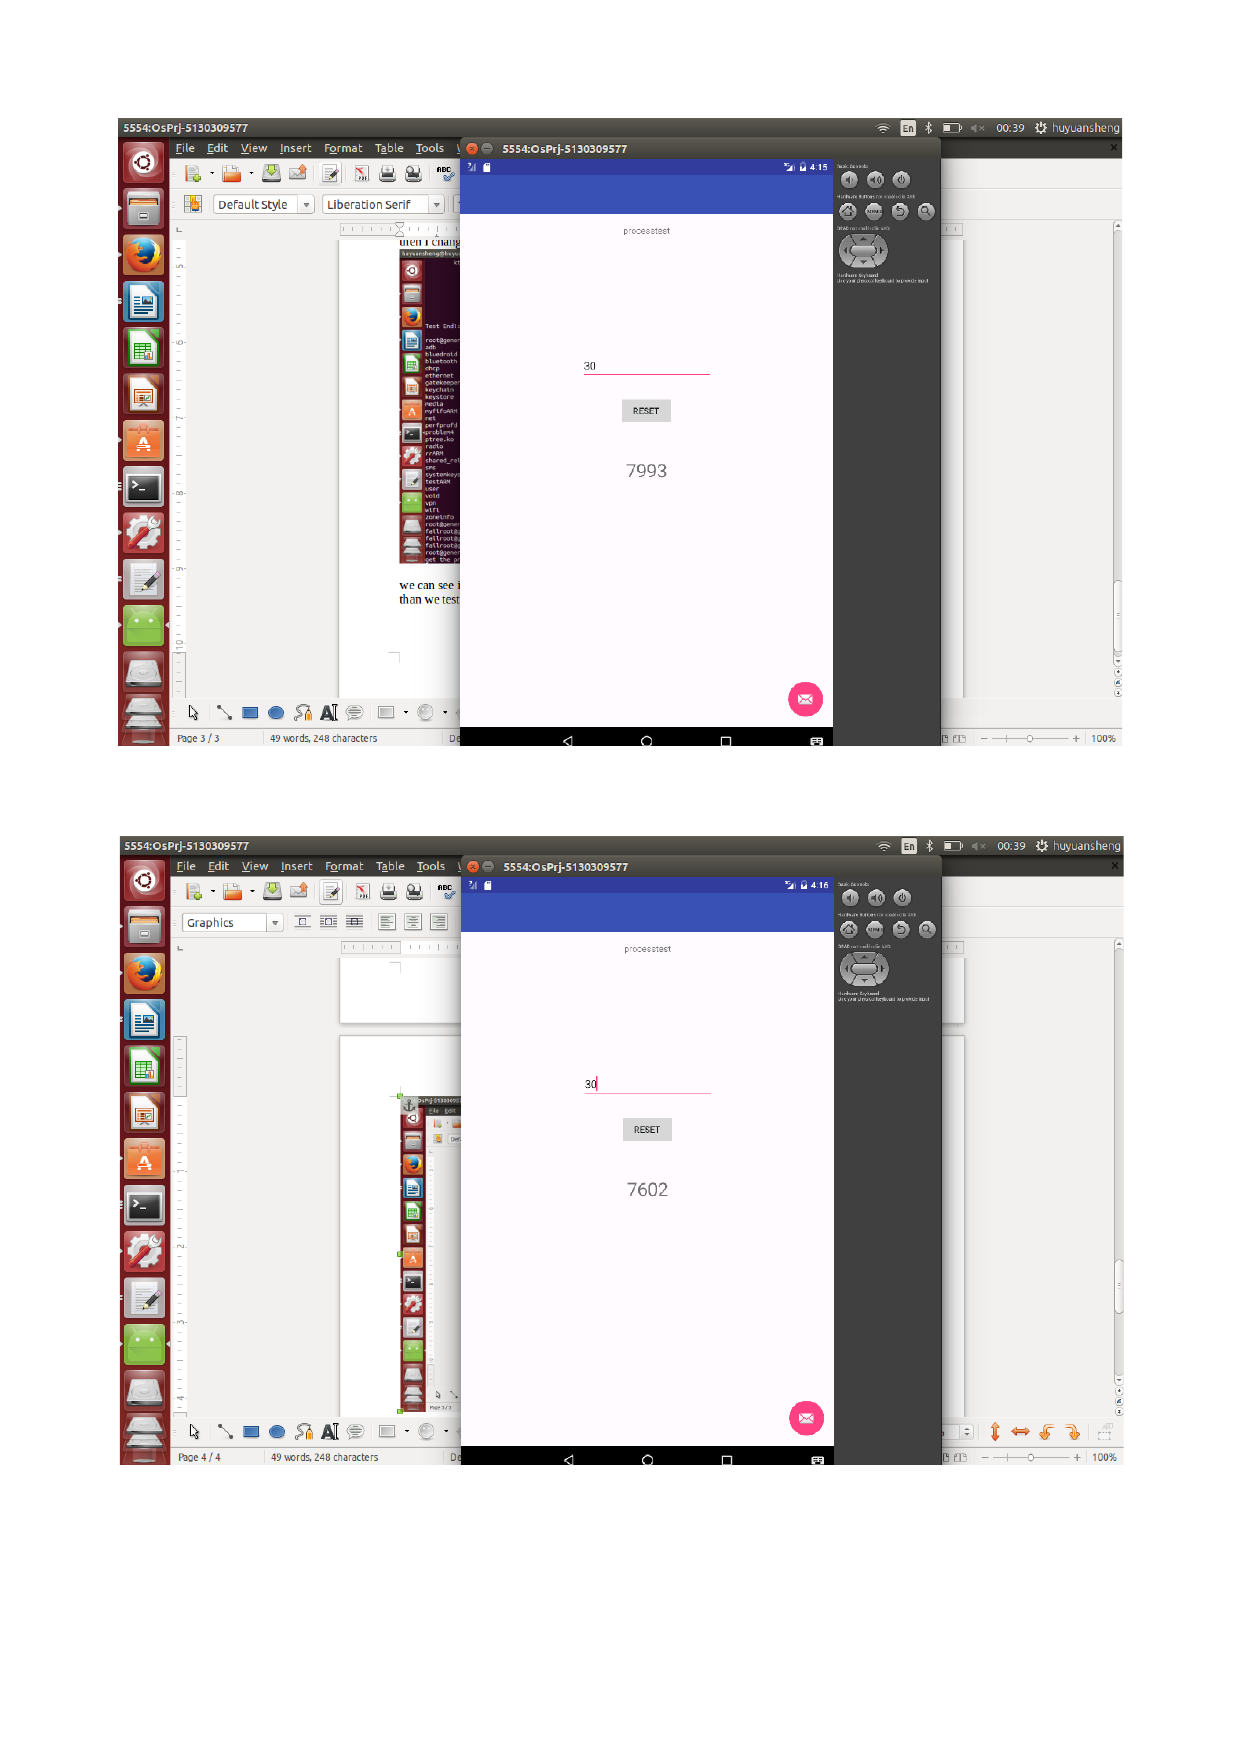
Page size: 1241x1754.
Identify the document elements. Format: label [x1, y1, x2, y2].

picture [118, 118, 1123, 746]
picture [119, 836, 1124, 1465]
